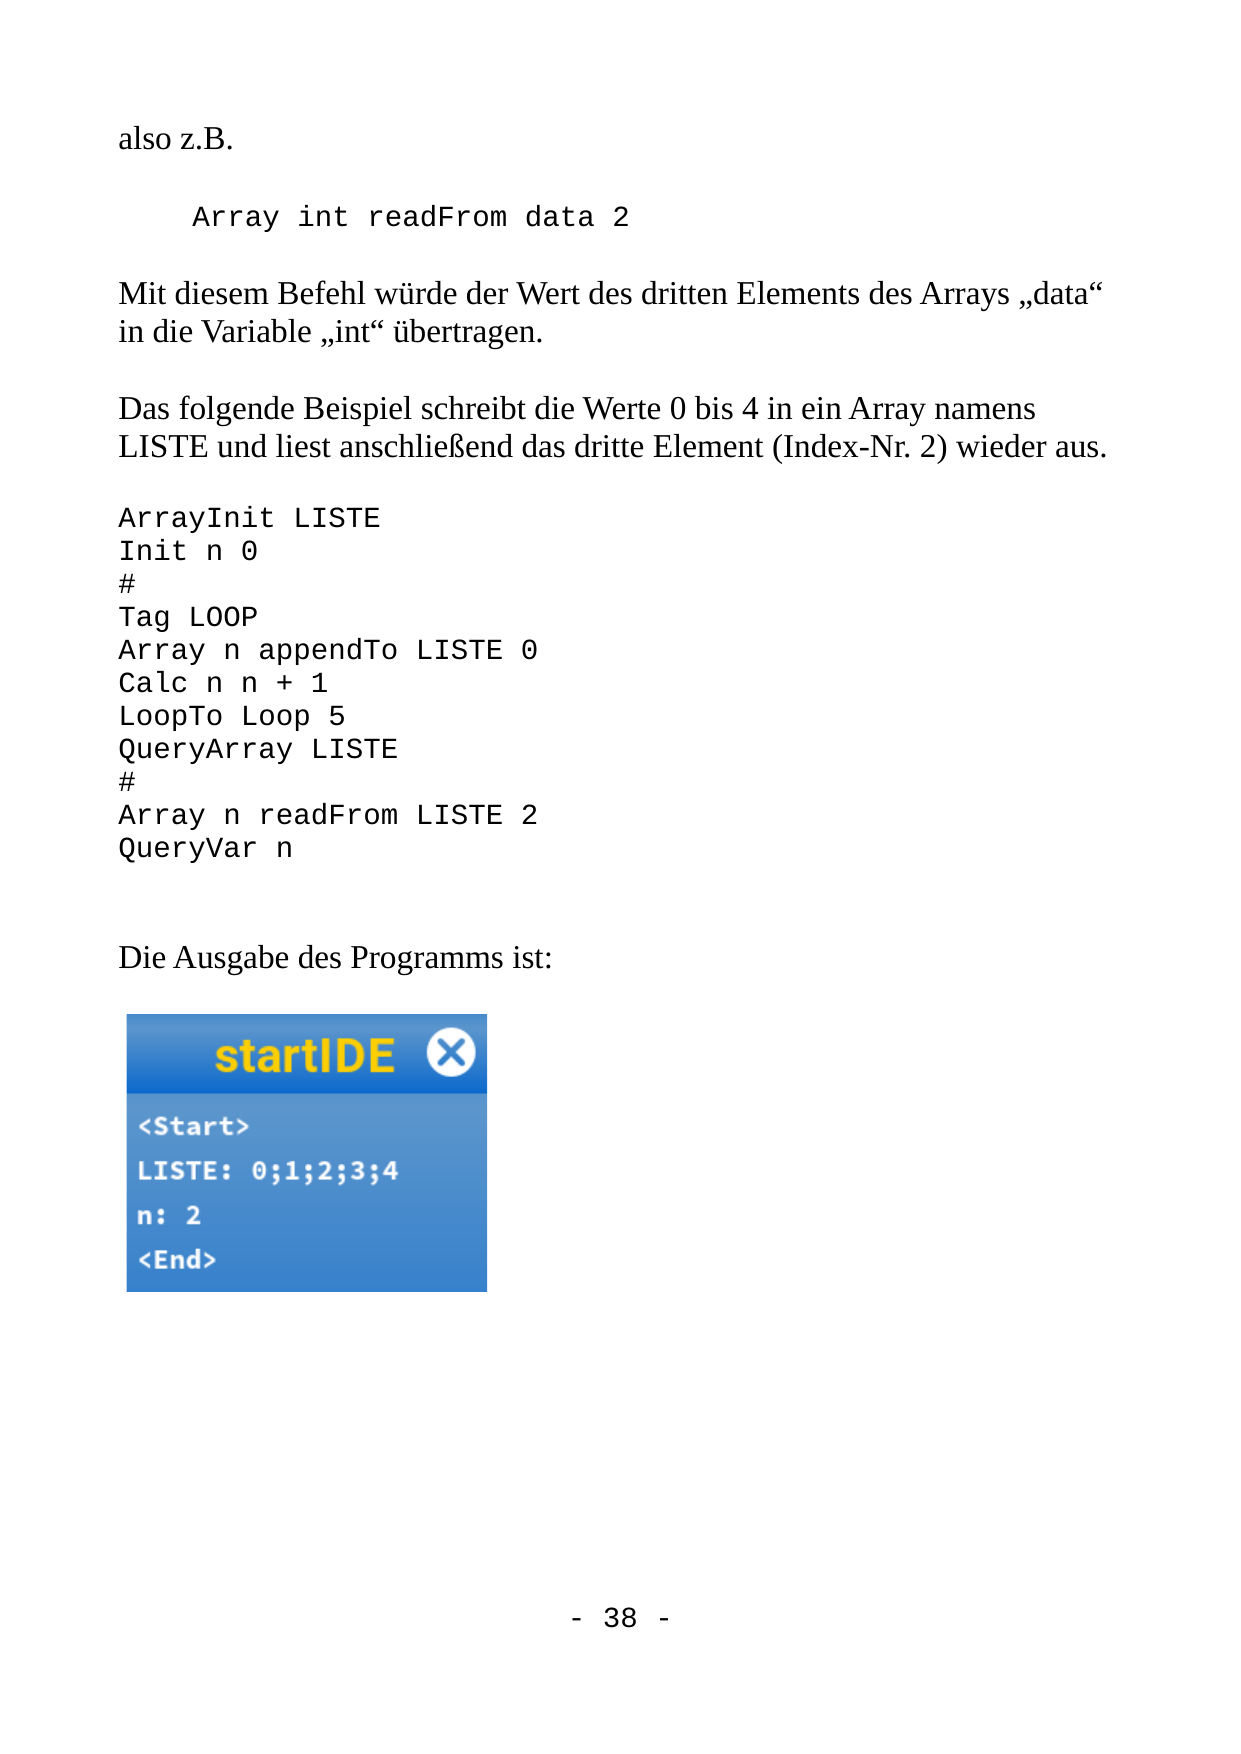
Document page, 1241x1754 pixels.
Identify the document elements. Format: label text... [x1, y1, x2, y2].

text QueryArray LISTE [118, 734, 1122, 767]
text ArrayInit LISTE [118, 503, 1122, 536]
text Tag LOOP [118, 602, 1122, 635]
text # [118, 767, 1122, 800]
text Die Ausgabe des Programms ist: [118, 938, 1122, 976]
text QueryVar n [118, 833, 1122, 866]
text # [118, 569, 1122, 602]
text Calc n n + 1 [118, 668, 1122, 701]
text Array int readFrom data 2 [118, 195, 1122, 235]
text Das folgende Beispiel schreibt die Werte 0 bis 4 in ein Array namens LISTE und liest anschließend das dritte Element (Index-Nr. 2) wieder aus. [118, 388, 1122, 465]
text also z.B. [118, 118, 1122, 156]
picture [126, 1014, 488, 1292]
text Array n appendTo LISTE 0 [118, 635, 1122, 668]
text LoopTo Loop 5 [118, 701, 1122, 734]
text Array n readFrom LISTE 2 [118, 800, 1122, 833]
text Mit diesem Befehl würde der Wert des dritten Elements des Arrays „data“ in die Variable „int“ übertragen. [118, 273, 1122, 350]
text Init n 0 [118, 536, 1122, 569]
